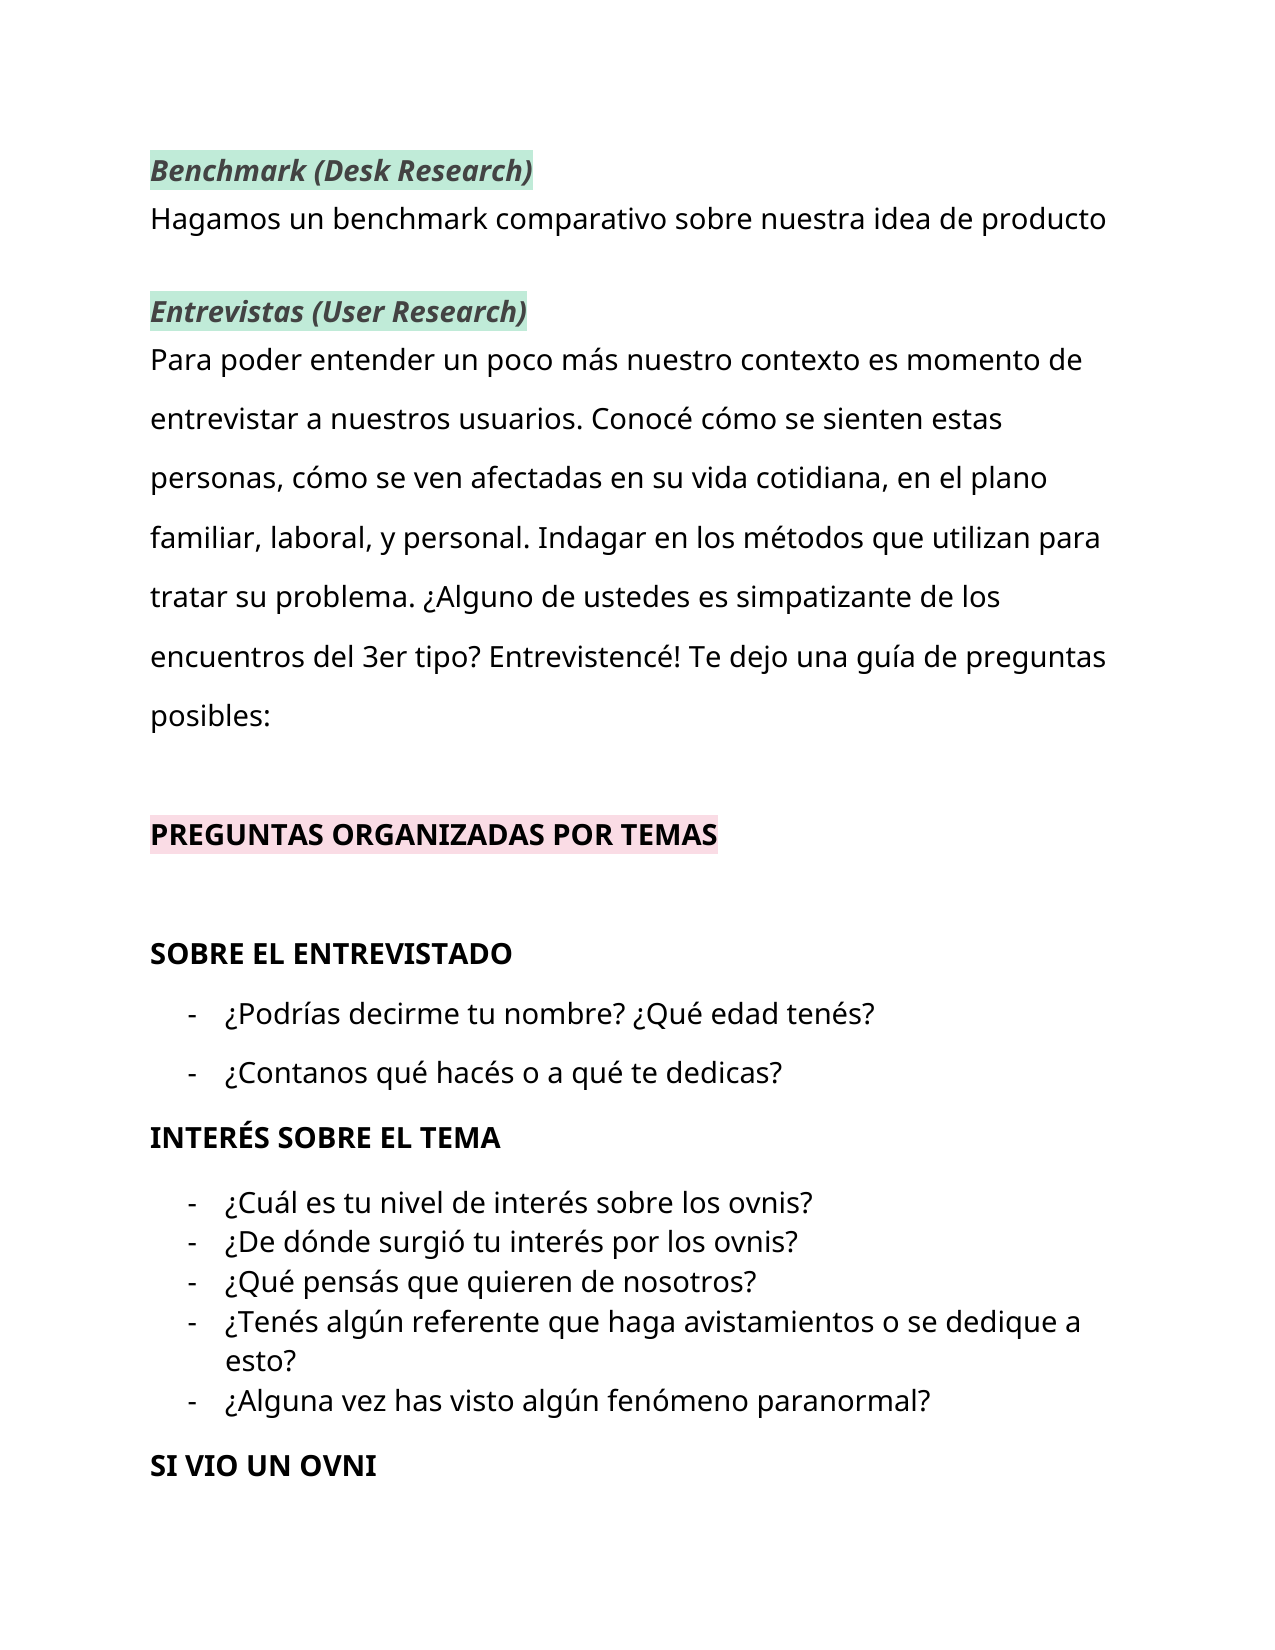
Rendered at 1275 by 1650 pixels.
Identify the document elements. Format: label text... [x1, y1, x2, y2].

list ¿Alguna vez has visto algún fenómeno paranormal? [187, 1380, 1125, 1420]
text SOBRE EL ENTREVISTADO [150, 934, 1125, 973]
list ¿Tenés algún referente que haga avistamientos o se dedique a esto? [187, 1301, 1125, 1380]
text INTERÉS SOBRE EL TEMA [150, 1117, 1125, 1157]
text PREGUNTAS ORGANIZADAS POR TEMAS [150, 815, 1125, 854]
text Hagamos un benchmark comparativo sobre nuestra idea de producto [150, 198, 1125, 238]
text Para poder entender un poco más nuestro contexto es momento de entrevistar a nuestros usuarios. Conocé cómo se sienten estas personas, cómo se ven afectadas en su vida cotidiana, en el plano familiar, laboral, y personal. Indagar en los métodos que utilizan para tratar su problema. ¿Alguno de ustedes es simpatizante de los encuentros del 3er tipo? Entrevistencé! Te dejo una guía de preguntas posibles: [150, 339, 1125, 735]
list ¿De dónde surgió tu interés por los ovnis? [187, 1222, 1125, 1261]
list ¿Contanos qué hacés o a qué te dedicas? [187, 1053, 1125, 1092]
list ¿Podrías decirme tu nombre? ¿Qué edad tenés? [187, 993, 1125, 1033]
subtitle Benchmark (Desk Research) [533, 150, 1125, 190]
text SI VIO UN OVNI [150, 1445, 1125, 1485]
subtitle Entrevistas (User Research) [527, 291, 1125, 331]
list ¿Qué pensás que quieren de nosotros? [187, 1261, 1125, 1301]
list ¿Cuál es tu nivel de interés sobre los ovnis? [187, 1182, 1125, 1222]
